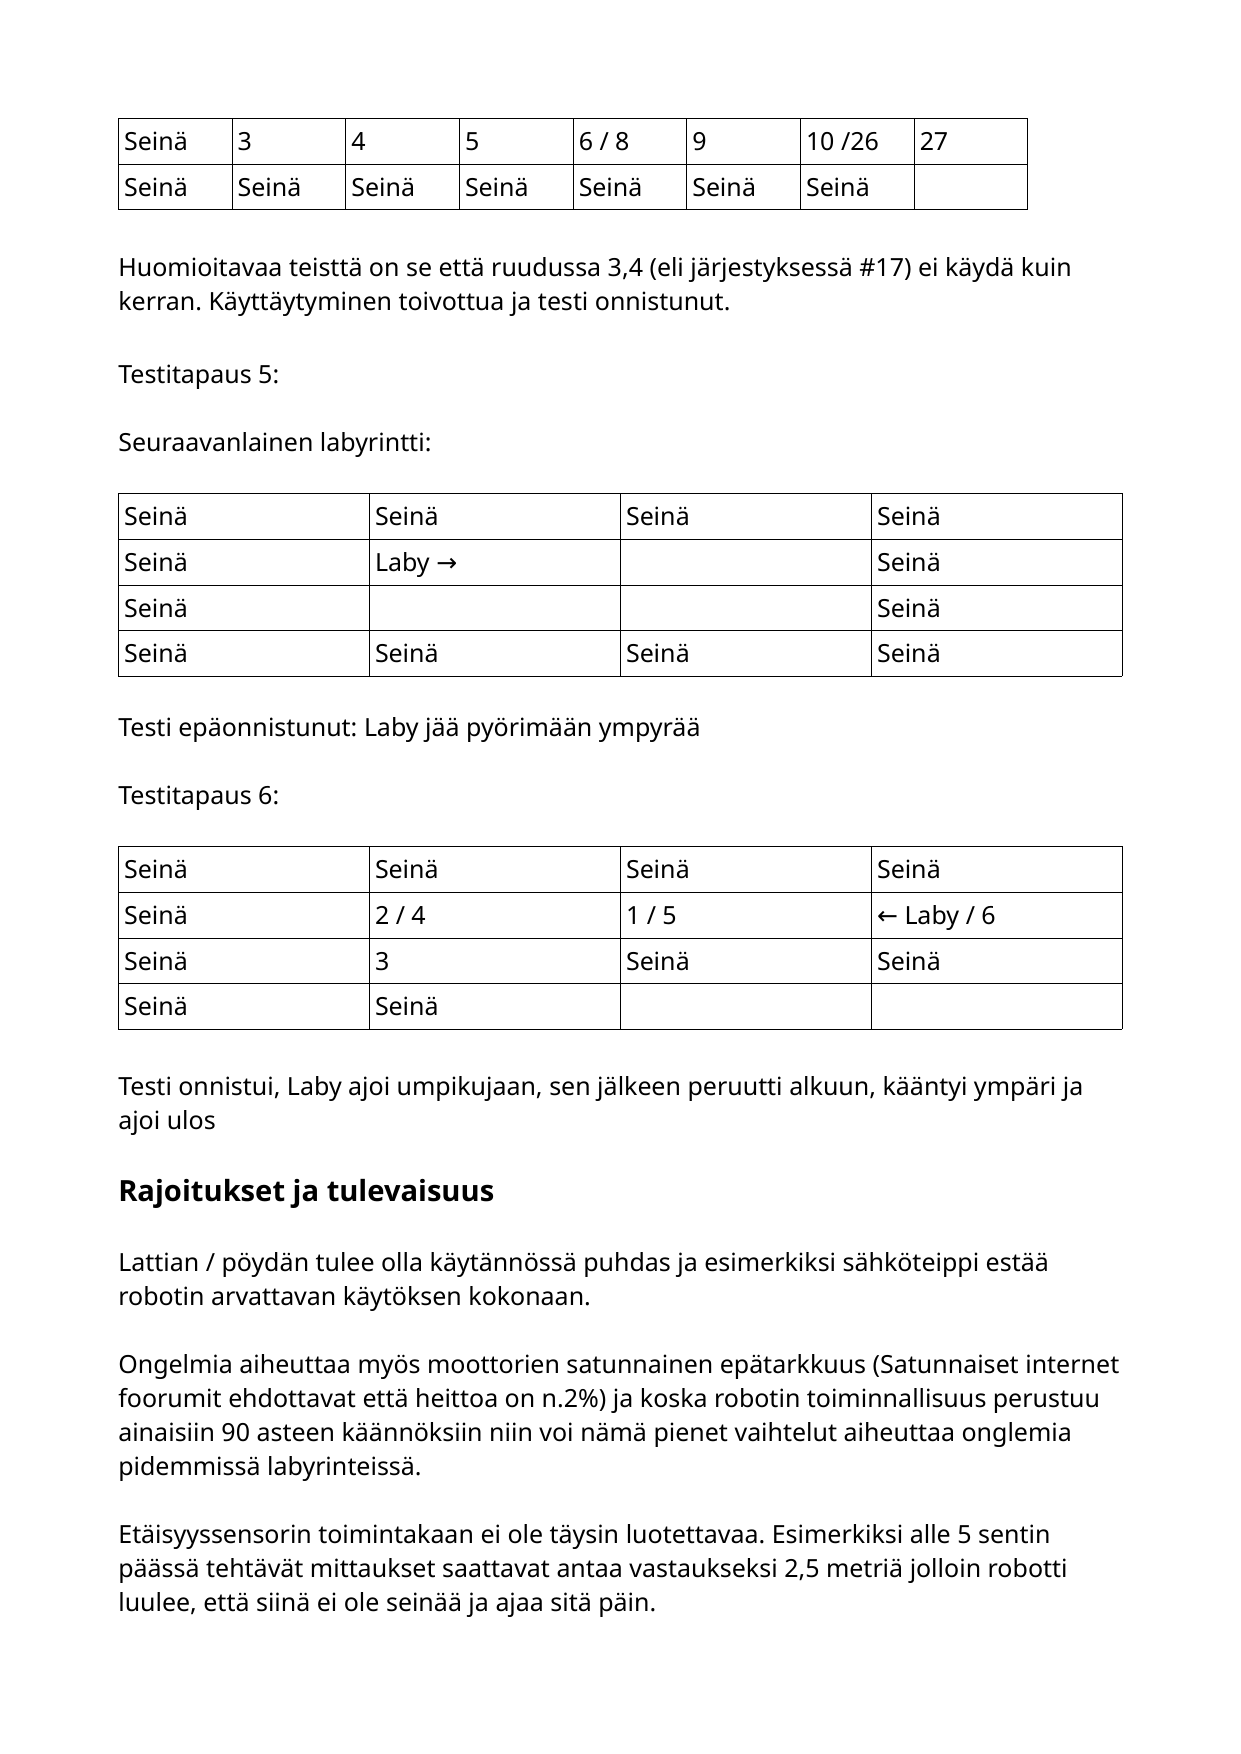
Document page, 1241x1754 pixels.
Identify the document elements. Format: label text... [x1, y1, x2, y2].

table_cell Seinä [621, 631, 871, 676]
table_cell 6 / 8 [574, 119, 686, 164]
table_cell Seinä [119, 586, 369, 630]
table_cell [872, 984, 1122, 1029]
table_cell Seinä [872, 939, 1122, 983]
table_header Seinä [370, 847, 620, 892]
table_header Seinä [621, 847, 871, 892]
table_cell Seinä [119, 893, 369, 937]
table_cell Seinä [119, 165, 232, 209]
table_cell Seinä [370, 984, 620, 1029]
text Testi onnistui, Laby ajoi umpikujaan, sen jälkeen peruutti alkuun, kääntyi ympäri ja ajoi ulos [118, 1068, 1122, 1137]
table_cell Seinä [460, 165, 573, 209]
table_cell Seinä [872, 631, 1122, 676]
table_cell 4 [346, 119, 459, 164]
table_cell 2 / 4 [370, 893, 620, 937]
table_cell [370, 586, 620, 630]
table_cell Laby → [370, 540, 620, 584]
table_cell 3 [233, 119, 345, 164]
text Testi epäonnistunut: Laby jää pyörimään ympyrää [118, 710, 1122, 744]
text Seuraavanlainen labyrintti: [118, 425, 1122, 459]
table_cell ← Laby / 6 [872, 893, 1122, 937]
text Rajoitukset ja tulevaisuus [118, 1171, 1122, 1210]
table_cell 9 [687, 119, 800, 164]
table_cell 10 /26 [801, 119, 914, 164]
table_cell 1 / 5 [621, 893, 871, 937]
table_header Seinä [872, 847, 1122, 892]
table_cell Seinä [119, 984, 369, 1029]
table_cell 27 [915, 119, 1027, 164]
table_cell [621, 984, 871, 1029]
table_cell Seinä [119, 939, 369, 983]
table_cell Seinä [574, 165, 686, 209]
table_header Seinä [119, 847, 369, 892]
table_cell 3 [370, 939, 620, 983]
table_cell [621, 586, 871, 630]
table_cell 5 [460, 119, 573, 164]
table_cell Seinä [621, 939, 871, 983]
table_cell Seinä [346, 165, 459, 209]
text Ongelmia aiheuttaa myös moottorien satunnainen epätarkkuus (Satunnaiset internet foorumit ehdottavat että heittoa on n.2%) ja koska robotin toiminnallisuus perustuu ainaisiin 90 asteen käännöksiin niin voi nämä pienet vaihtelut aiheuttaa onglemia pidemmissä labyrinteissä. [118, 1347, 1122, 1483]
text Testitapaus 6: [118, 778, 1122, 812]
table_cell Seinä [801, 165, 914, 209]
table_cell Seinä [687, 165, 800, 209]
table_header Seinä [872, 494, 1122, 539]
table_cell [621, 540, 871, 584]
text Lattian / pöydän tulee olla käytännössä puhdas ja esimerkiksi sähköteippi estää robotin arvattavan käytöksen kokonaan. [118, 1244, 1122, 1312]
table_cell Seinä [872, 540, 1122, 584]
table_header Seinä [621, 494, 871, 539]
table_cell Seinä [233, 165, 345, 209]
text Testitapaus 5: [118, 357, 1122, 391]
text Etäisyyssensorin toimintakaan ei ole täysin luotettavaa. Esimerkiksi alle 5 sentin päässä tehtävät mittaukset saattavat antaa vastaukseksi 2,5 metriä jolloin robotti luulee, että siinä ei ole seinää ja ajaa sitä päin. [118, 1517, 1122, 1619]
table_cell Seinä [119, 540, 369, 584]
table_cell Seinä [119, 119, 232, 164]
table_cell Seinä [370, 631, 620, 676]
text Huomioitavaa teisttä on se että ruudussa 3,4 (eli järjestyksessä #17) ei käydä kuin kerran. Käyttäytyminen toivottua ja testi onnistunut. [118, 249, 1122, 317]
table_cell [915, 165, 1027, 209]
table_header Seinä [370, 494, 620, 539]
table_cell Seinä [872, 586, 1122, 630]
table_header Seinä [119, 494, 369, 539]
table_cell Seinä [119, 631, 369, 676]
